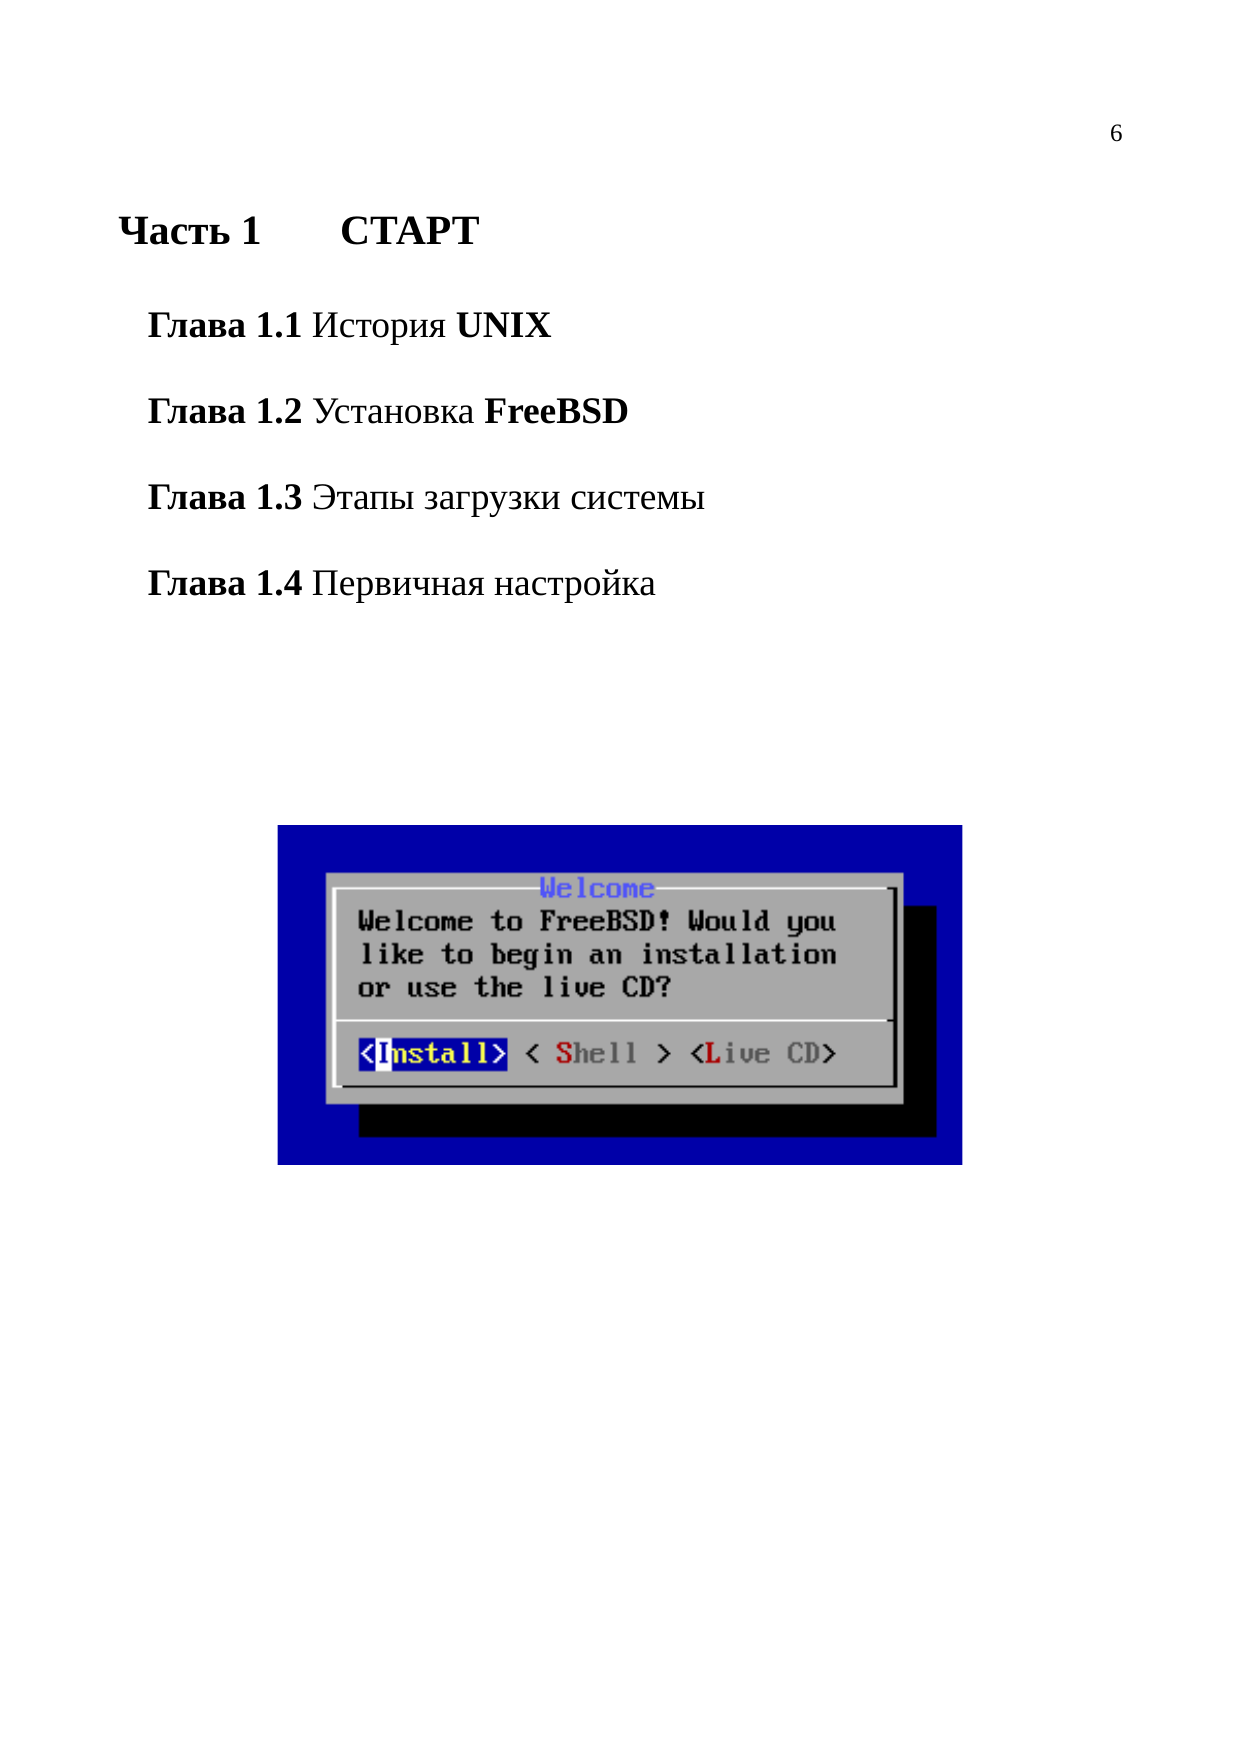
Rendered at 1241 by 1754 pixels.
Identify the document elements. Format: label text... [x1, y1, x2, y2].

text Глава 1.4 Первичная настройка [148, 561, 1122, 604]
text Глава 1.2 Установка FreeBSD [148, 388, 1122, 431]
picture [277, 825, 963, 1165]
text Глава 1.3 Этапы загрузки системы [148, 474, 1122, 518]
subtitle СТАРТ [118, 205, 1122, 253]
text Глава 1.1 История UNIX [148, 302, 1122, 345]
